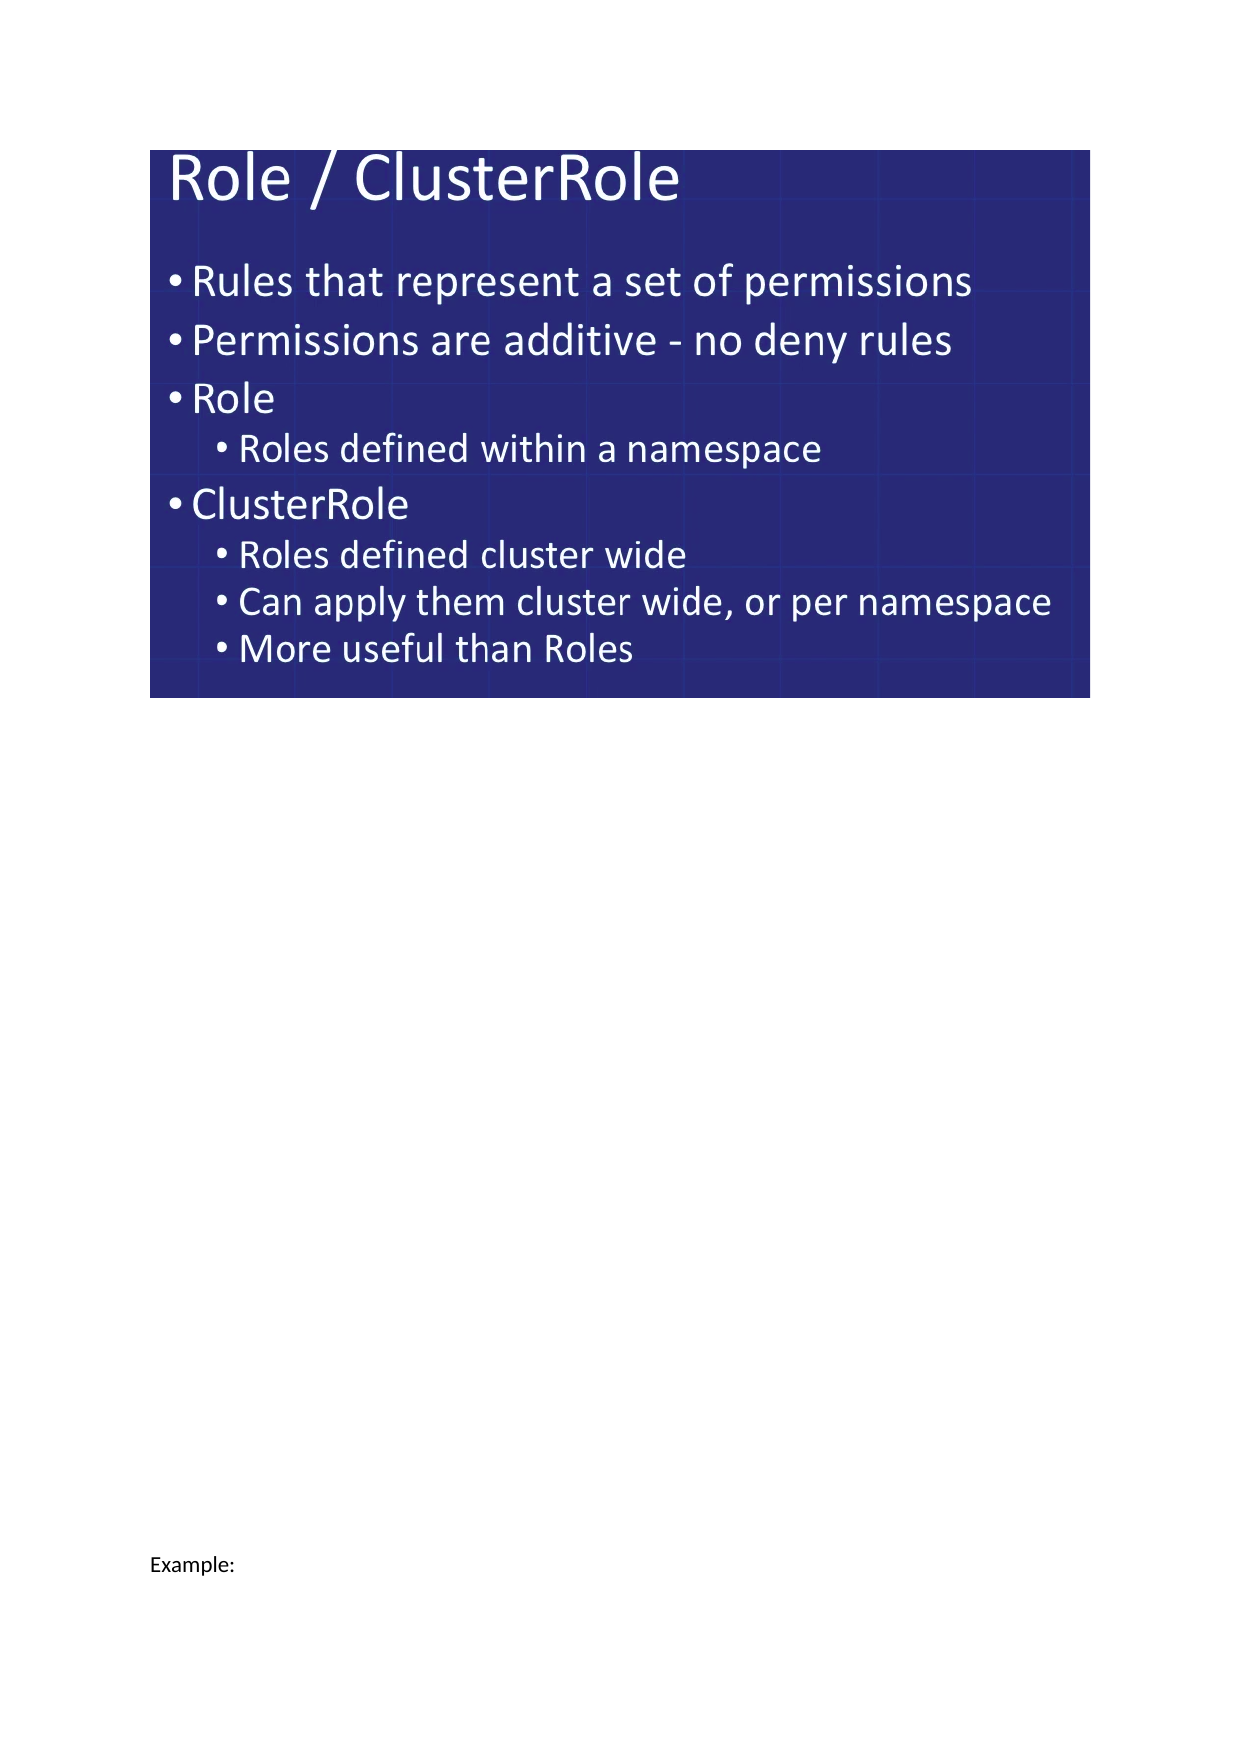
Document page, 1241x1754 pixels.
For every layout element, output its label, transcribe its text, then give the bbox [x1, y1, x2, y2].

text Example: [150, 1550, 1090, 1578]
picture [150, 150, 1091, 698]
